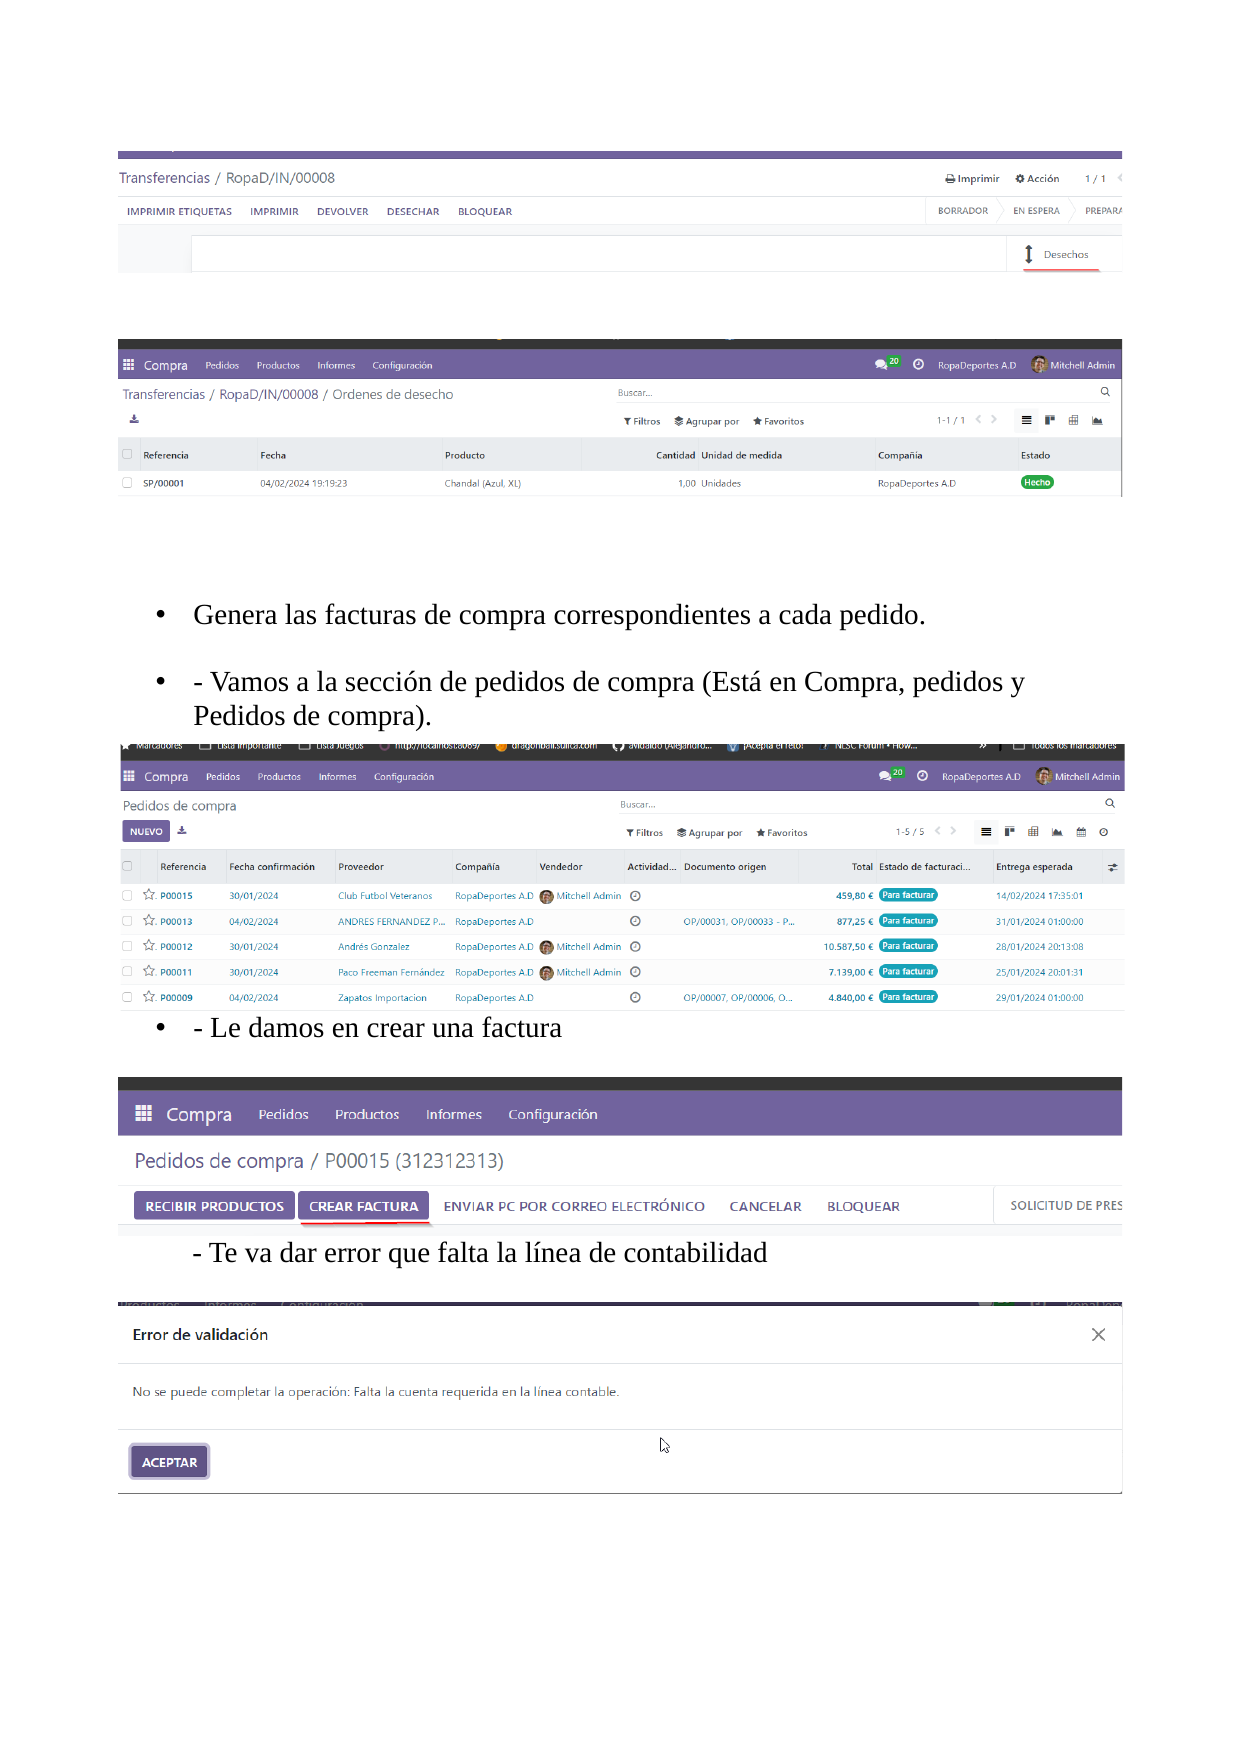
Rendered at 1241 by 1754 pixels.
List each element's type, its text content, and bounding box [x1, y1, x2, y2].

list - Vamos a la sección de pedidos de compra (Está en Compra, pedidos y Pedidos de compra). [156, 664, 1122, 731]
list [156, 731, 1122, 744]
picture [120, 744, 1125, 1011]
picture [118, 1077, 1123, 1236]
list Genera las facturas de compra correspondientes a cada pedido. [156, 597, 1122, 631]
list - Le damos en crear una factura [156, 1011, 1122, 1044]
picture [118, 1302, 1123, 1494]
text - Te va dar error que falta la línea de contabilidad [118, 1236, 1122, 1269]
picture [118, 339, 1123, 497]
picture [118, 151, 1123, 273]
